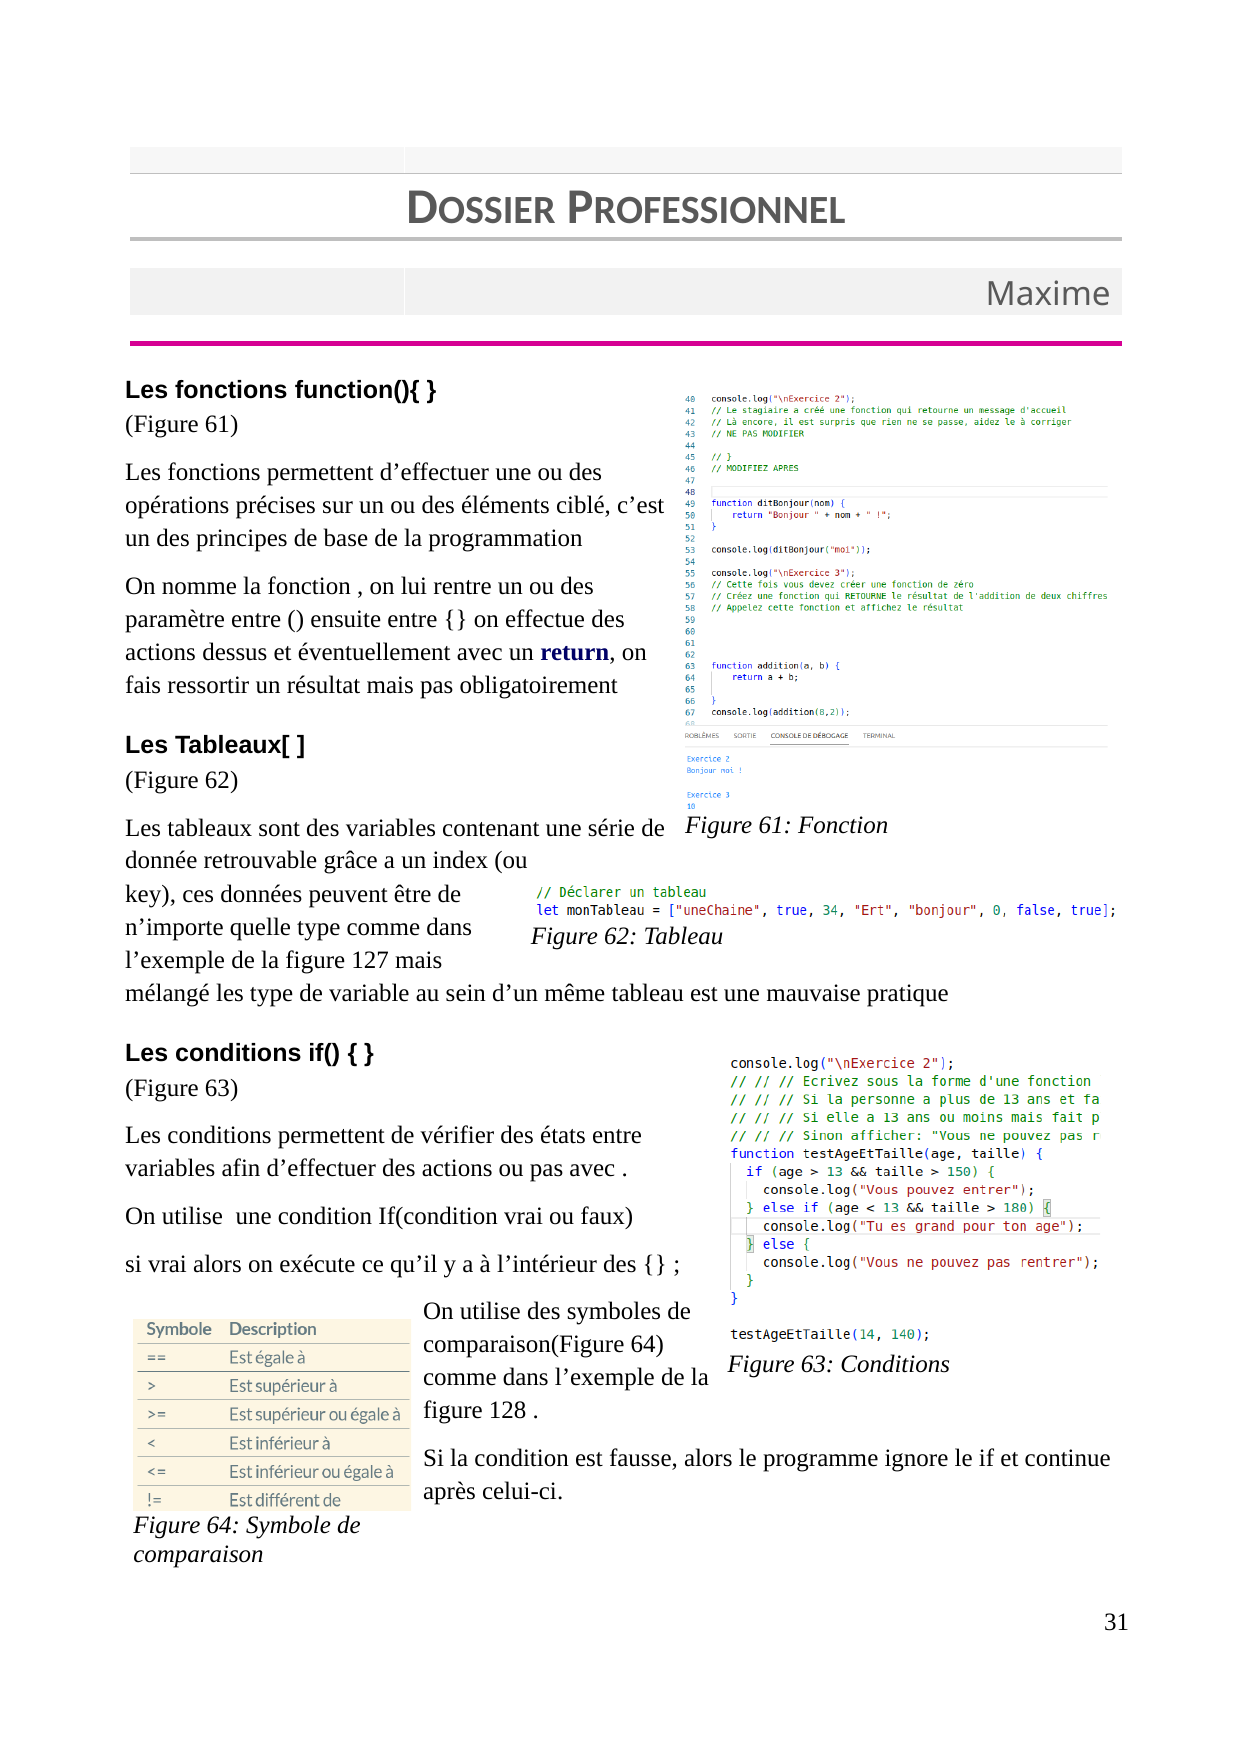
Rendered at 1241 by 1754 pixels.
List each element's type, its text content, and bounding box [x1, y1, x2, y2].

text [133, 1568, 411, 1575]
text Les tableaux sont des variables contenant une série de donnée retrouvable grâce a un index (ou key), ces données peuvent être de n’importe quelle type comme dans l’exemple de la figure 127 mais mélangé les type de variable au sein d’un même tableau est une mauvaise pratique [125, 813, 1123, 1006]
text Les fonctions permettent d’effectuer une ou des opérations précises sur un ou des éléments ciblé, c’est un des principes de base de la programmation [125, 457, 685, 552]
picture [685, 395, 1108, 810]
text (Figure 61) [125, 409, 685, 438]
text Les conditions permettent de vérifier des états entre variables afin d’effectuer des actions ou pas avec . [125, 1120, 727, 1182]
text Figure 62: Tableau [531, 922, 1118, 950]
subtitle Les conditions if() { } [125, 1038, 1123, 1067]
text On utilise des symboles de comparaison(Figure 64) comme dans l’exemple de la figure 128 . [125, 1296, 1123, 1424]
text Si la condition est fausse, alors le programme ignore le if et continue après celui-ci. [412, 1443, 1123, 1505]
picture [530, 885, 1118, 922]
subtitle [1108, 730, 1123, 759]
text [1101, 1073, 1123, 1102]
text si vrai alors on exécute ce qu’il y a à l’intérieur des {} ; [125, 1249, 727, 1277]
text Figure 64: Symbole de comparaison [133, 1511, 411, 1568]
subtitle Les fonctions function(){ } [125, 374, 1123, 403]
text Figure 61: Fonction [685, 810, 1108, 838]
text [1108, 765, 1123, 794]
picture [727, 1055, 1101, 1349]
text Figure 63: Conditions [727, 1349, 1100, 1378]
subtitle Les Tableaux[ ] [125, 730, 685, 759]
text On utilise une condition If(condition vrai ou faux) [125, 1201, 727, 1230]
text (Figure 63) [125, 1073, 727, 1102]
text (Figure 62) [125, 765, 685, 794]
text [1108, 409, 1123, 438]
picture [133, 1319, 412, 1511]
text On nomme la fonction , on lui rentre un ou des paramètre entre () ensuite entre {} on effectue des actions dessus et éventuellement avec un return, on fais ressortir un résultat mais pas obligatoirement [125, 571, 685, 699]
